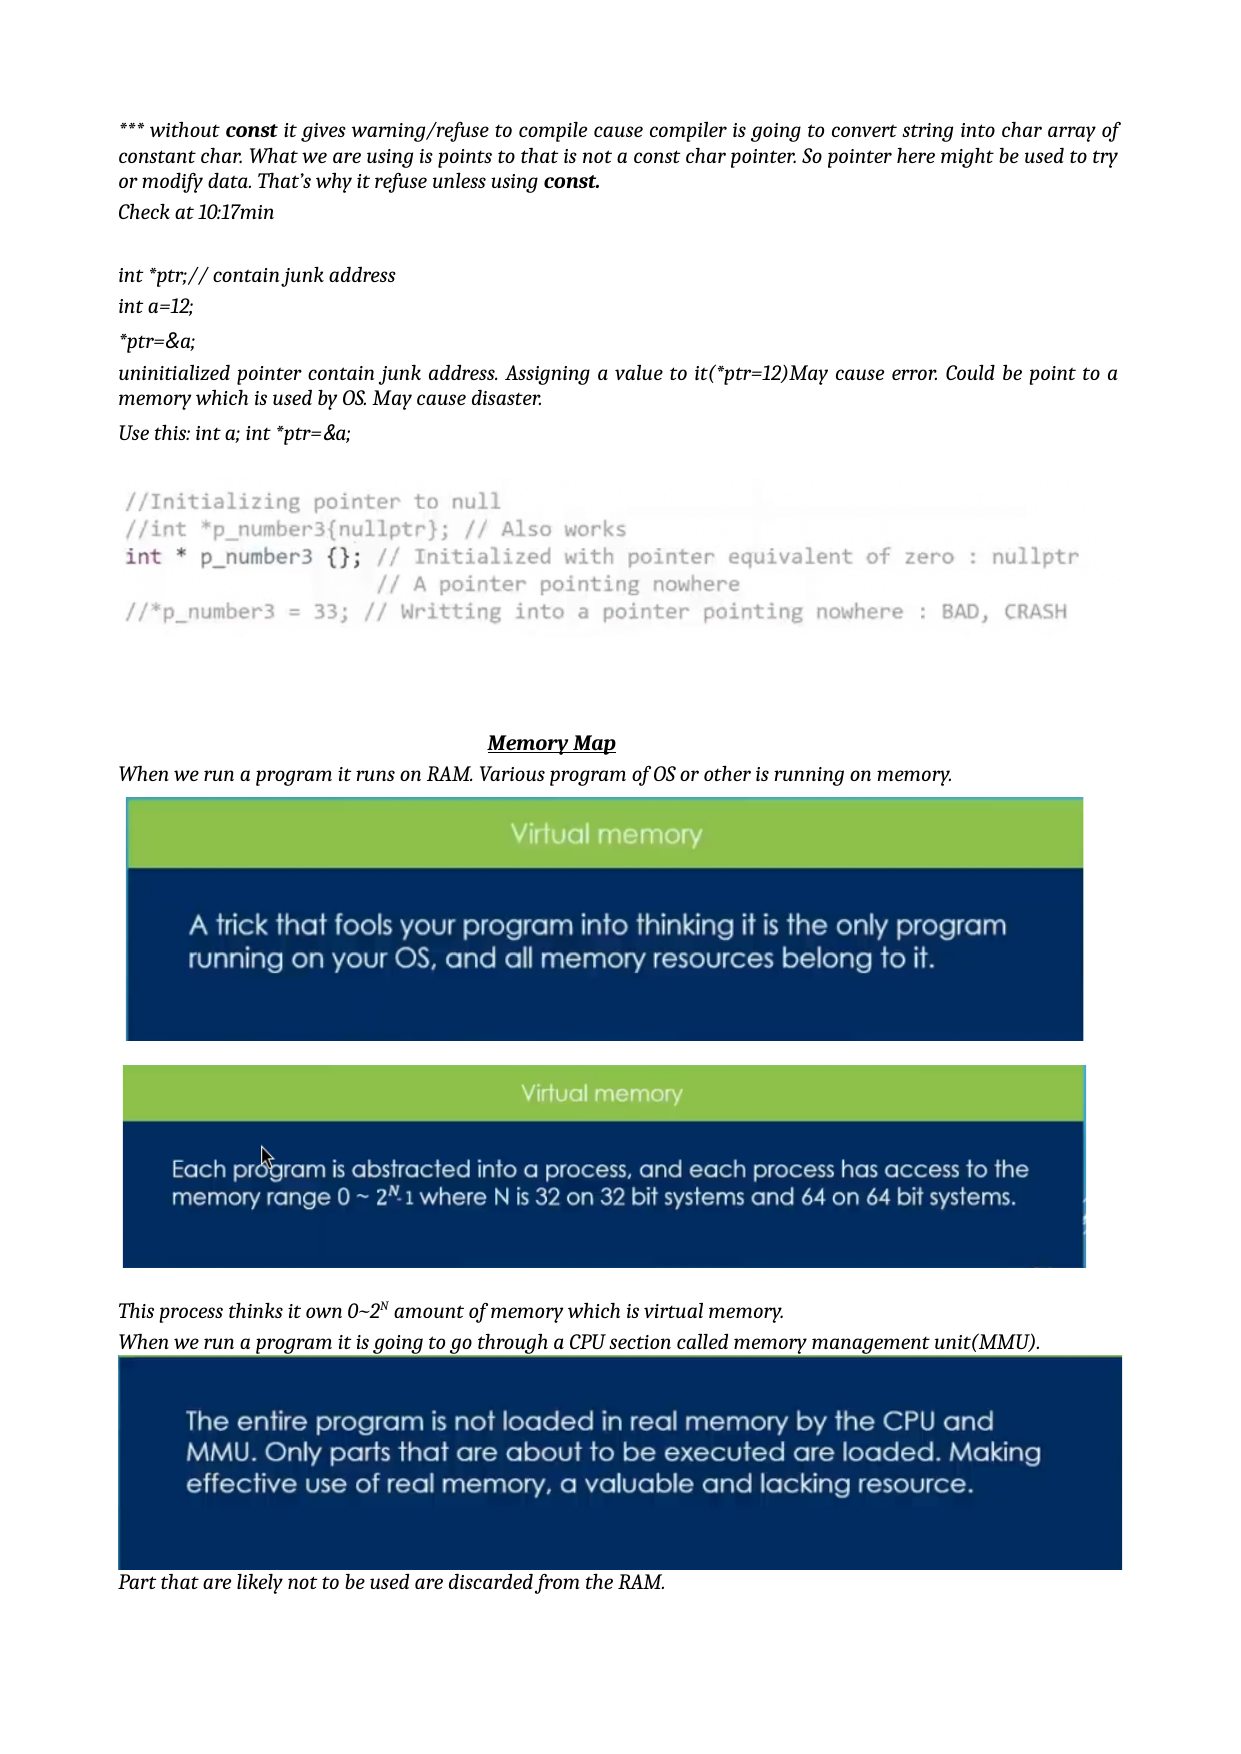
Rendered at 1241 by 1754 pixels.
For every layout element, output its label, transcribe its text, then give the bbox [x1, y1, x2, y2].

text Memory Map [118, 730, 1122, 756]
text When we run a program it runs on RAM. Various program of OS or other is running on memory. [118, 762, 1122, 787]
text Use this: int a; int *ptr=&a; [118, 417, 1122, 447]
text This process thinks it own 0~2N amount of memory which is virtual memory. [118, 1299, 1122, 1324]
text Check at 10:17min [118, 200, 1122, 225]
text *** without const it gives warning/refuse to compile cause compiler is going to convert string into char array of constant char. What we are using is points to that is not a const char pointer. So pointer here might be used to try or modify data. That’s why it refuse unless using const. [118, 118, 1122, 194]
text uninitialized pointer contain junk address. Assigning a value to it(*ptr=12)May cause error. Could be point to a memory which is used by OS. May cause disaster. [118, 361, 1122, 411]
picture [125, 797, 1084, 1041]
text When we run a program it is going to go through a CPU section called memory management unit(MMU). [118, 1330, 1122, 1355]
text Part that are likely not to be used are discarded from the RAM. [118, 1570, 1122, 1595]
picture [118, 1355, 1123, 1570]
picture [118, 478, 1123, 637]
text *ptr=&a; [118, 325, 1122, 354]
picture [122, 1065, 1087, 1268]
text int *ptr;// contain junk address [118, 262, 1122, 287]
text int a=12; [118, 293, 1122, 319]
